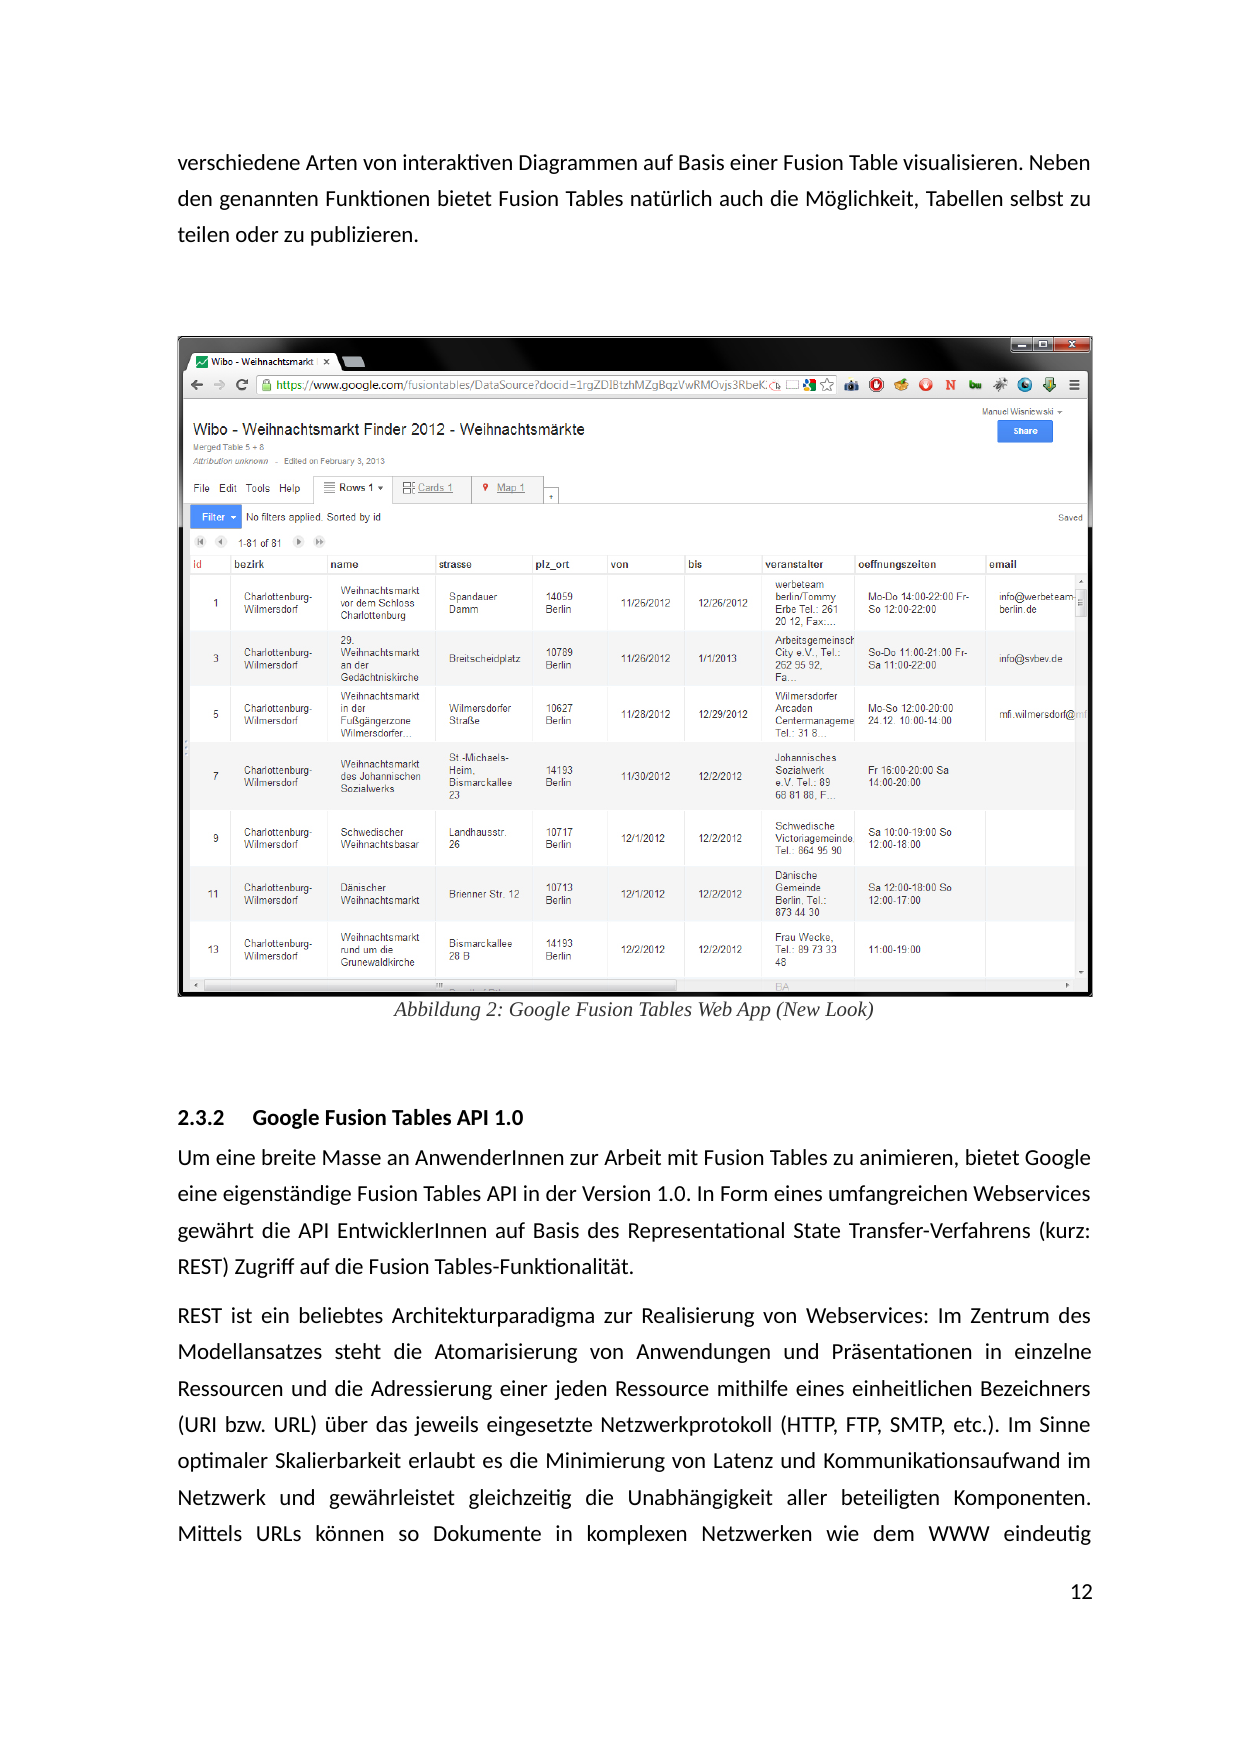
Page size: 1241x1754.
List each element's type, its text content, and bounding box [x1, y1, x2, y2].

text REST ist ein beliebtes Architekturparadigma zur Realisierung von Webservices: Im Zentrum des Modellansatzes steht die Atomarisierung von Anwendungen und Präsentationen in einzelne Ressourcen und die Adressierung einer jeden Ressource mithilfe eines einheitlichen Bezeichners (URI bzw. URL) über das jeweils eingesetzte Netzwerkprotokoll (HTTP, FTP, SMTP, etc.). Im Sinne optimaler Skalierbarkeit erlaubt es die Minimierung von Latenz und Kommunikationsaufwand im Netzwerk und gewährleistet gleichzeitig die Unabhängigkeit aller beteiligten Komponenten. Mittels URLs können so Dokumente in komplexen Netzwerken wie dem WWW eindeutig [177, 1301, 1093, 1547]
picture [177, 336, 1093, 997]
subtitle Google Fusion Tables API 1.0 [177, 1103, 1093, 1131]
text Abbildung 2: Google Fusion Tables Web App (New Look) [177, 997, 1093, 1021]
text verschiedene Arten von interaktiven Diagrammen auf Basis einer Fusion Table visualisieren. Neben den genannten Funktionen bietet Fusion Tables natürlich auch die Möglichkeit, Tabellen selbst zu teilen oder zu publizieren. [177, 148, 1093, 248]
text Um eine breite Masse an AnwenderInnen zur Arbeit mit Fusion Tables zu animieren, bietet Google eine eigenständige Fusion Tables API in der Version 1.0. In Form eines umfangreichen Webservices gewährt die API EntwicklerInnen auf Basis des Representational State Transfer-Verfahrens (kurz: REST) Zugriff auf die Fusion Tables-Funktionalität. [177, 1143, 1093, 1280]
